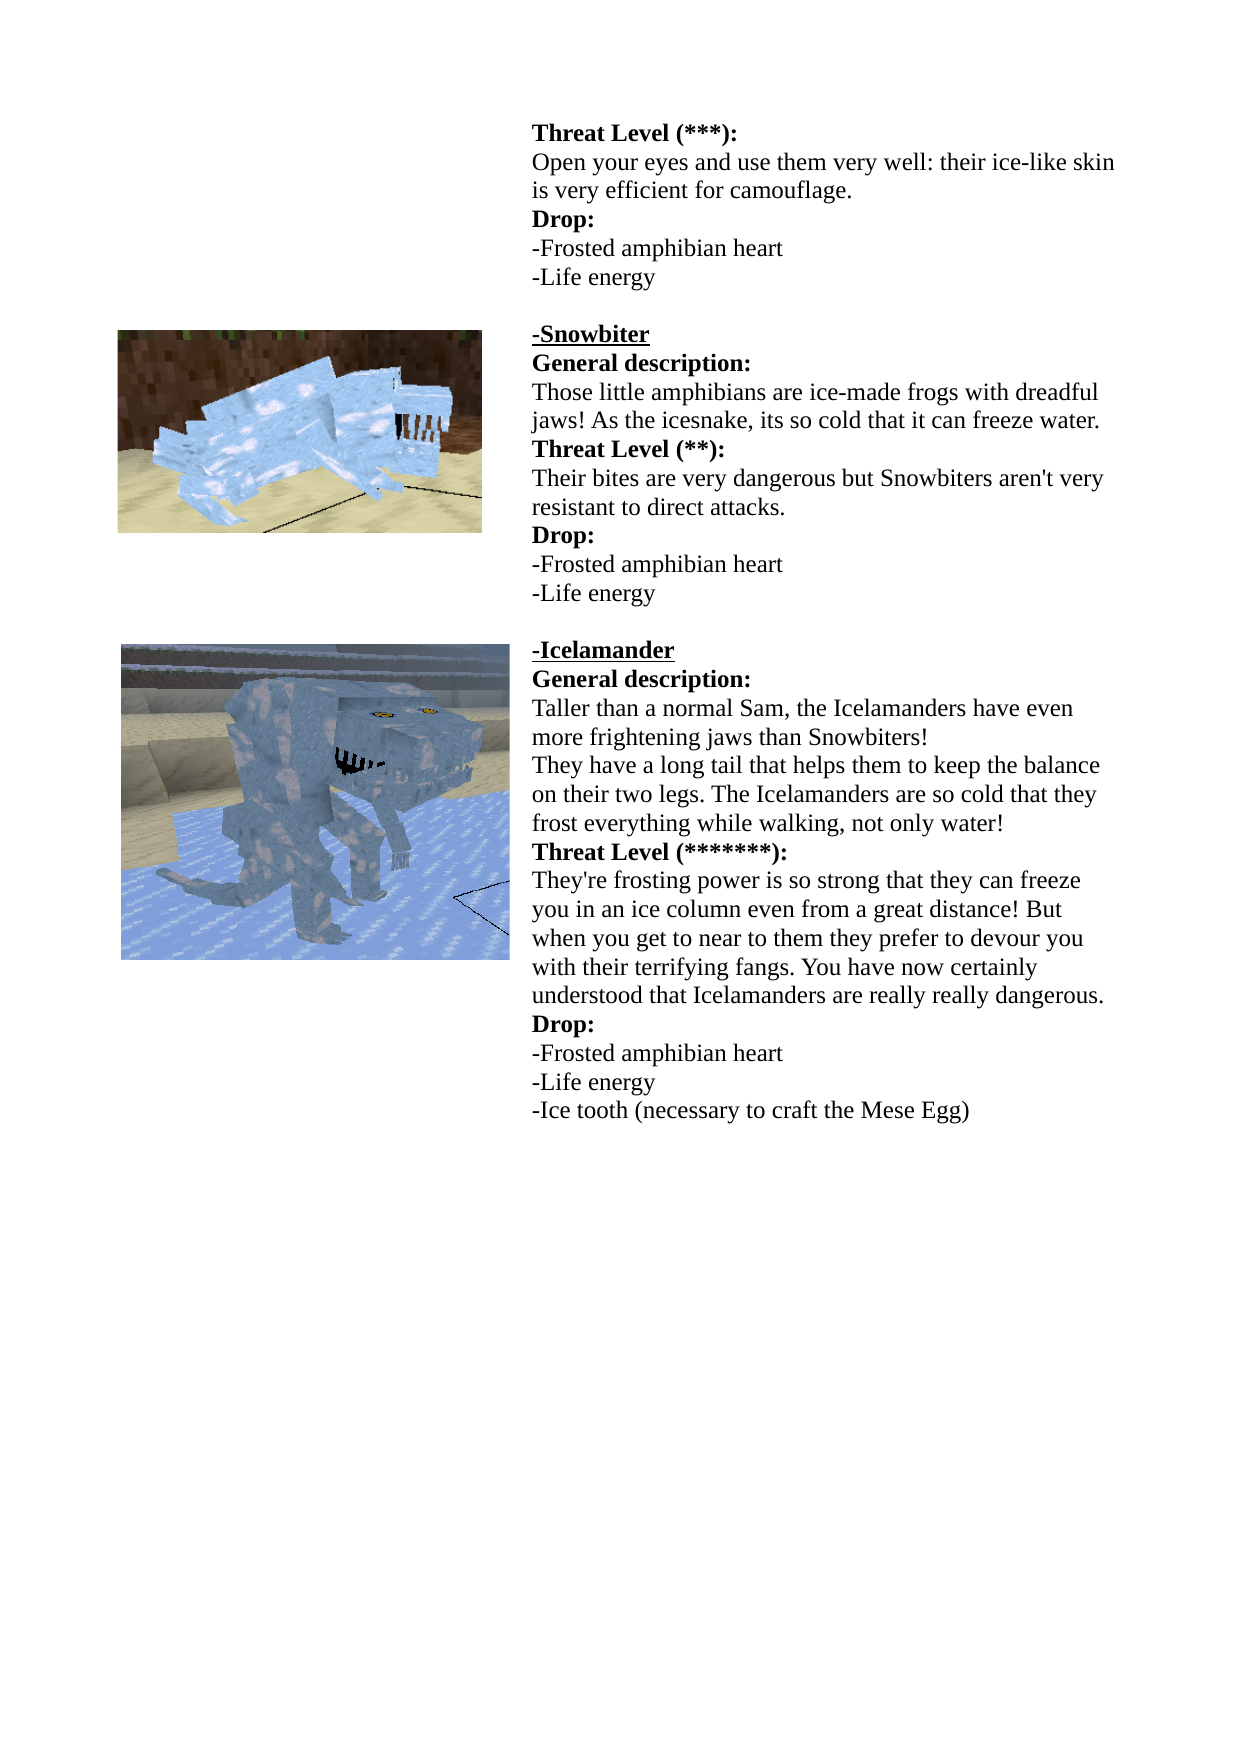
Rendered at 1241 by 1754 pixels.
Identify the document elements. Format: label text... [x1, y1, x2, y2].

text -Life energy [532, 1067, 1122, 1096]
text Threat Level (***): [532, 118, 1122, 147]
text -Frosted amphibian heart [532, 233, 1122, 262]
text -Frosted amphibian heart [532, 549, 1122, 578]
picture [121, 644, 510, 960]
text -Ice tooth (necessary to craft the Mese Egg) [532, 1096, 1122, 1124]
text -Icelamander [532, 636, 1122, 664]
picture [117, 330, 482, 533]
text Drop: [532, 521, 1122, 549]
text Threat Level (**): [532, 434, 1122, 463]
text Their bites are very dangerous but Snowbiters aren't very resistant to direct attacks. [532, 463, 1122, 521]
text Those little amphibians are ice-made frogs with dreadful jaws! As the icesnake, its so cold that it can freeze water. [532, 377, 1122, 434]
text General description: [532, 348, 1122, 377]
text Open your eyes and use them very well: their ice-like skin is very efficient for camouflage. [532, 147, 1122, 204]
text They're frosting power is so strong that they can freeze you in an ice column even from a great distance! But when you get to near to them they prefer to devour you with their terrifying fangs. You have now certainly understood that Icelamanders are really really dangerous. [532, 866, 1122, 1009]
text -Life energy [532, 578, 1122, 607]
text Threat Level (*******): [532, 837, 1122, 866]
text -Snowbiter [532, 319, 1122, 348]
text Taller than a normal Sam, the Icelamanders have even more frightening jaws than Snowbiters! [532, 693, 1122, 751]
text -Frosted amphibian heart [532, 1038, 1122, 1067]
text General description: [532, 664, 1122, 693]
text Drop: [532, 204, 1122, 233]
text -Life energy [532, 262, 1122, 291]
text They have a long tail that helps them to keep the balance on their two legs. The Icelamanders are so cold that they frost everything while walking, not only water! [532, 751, 1122, 837]
text Drop: [532, 1009, 1122, 1038]
